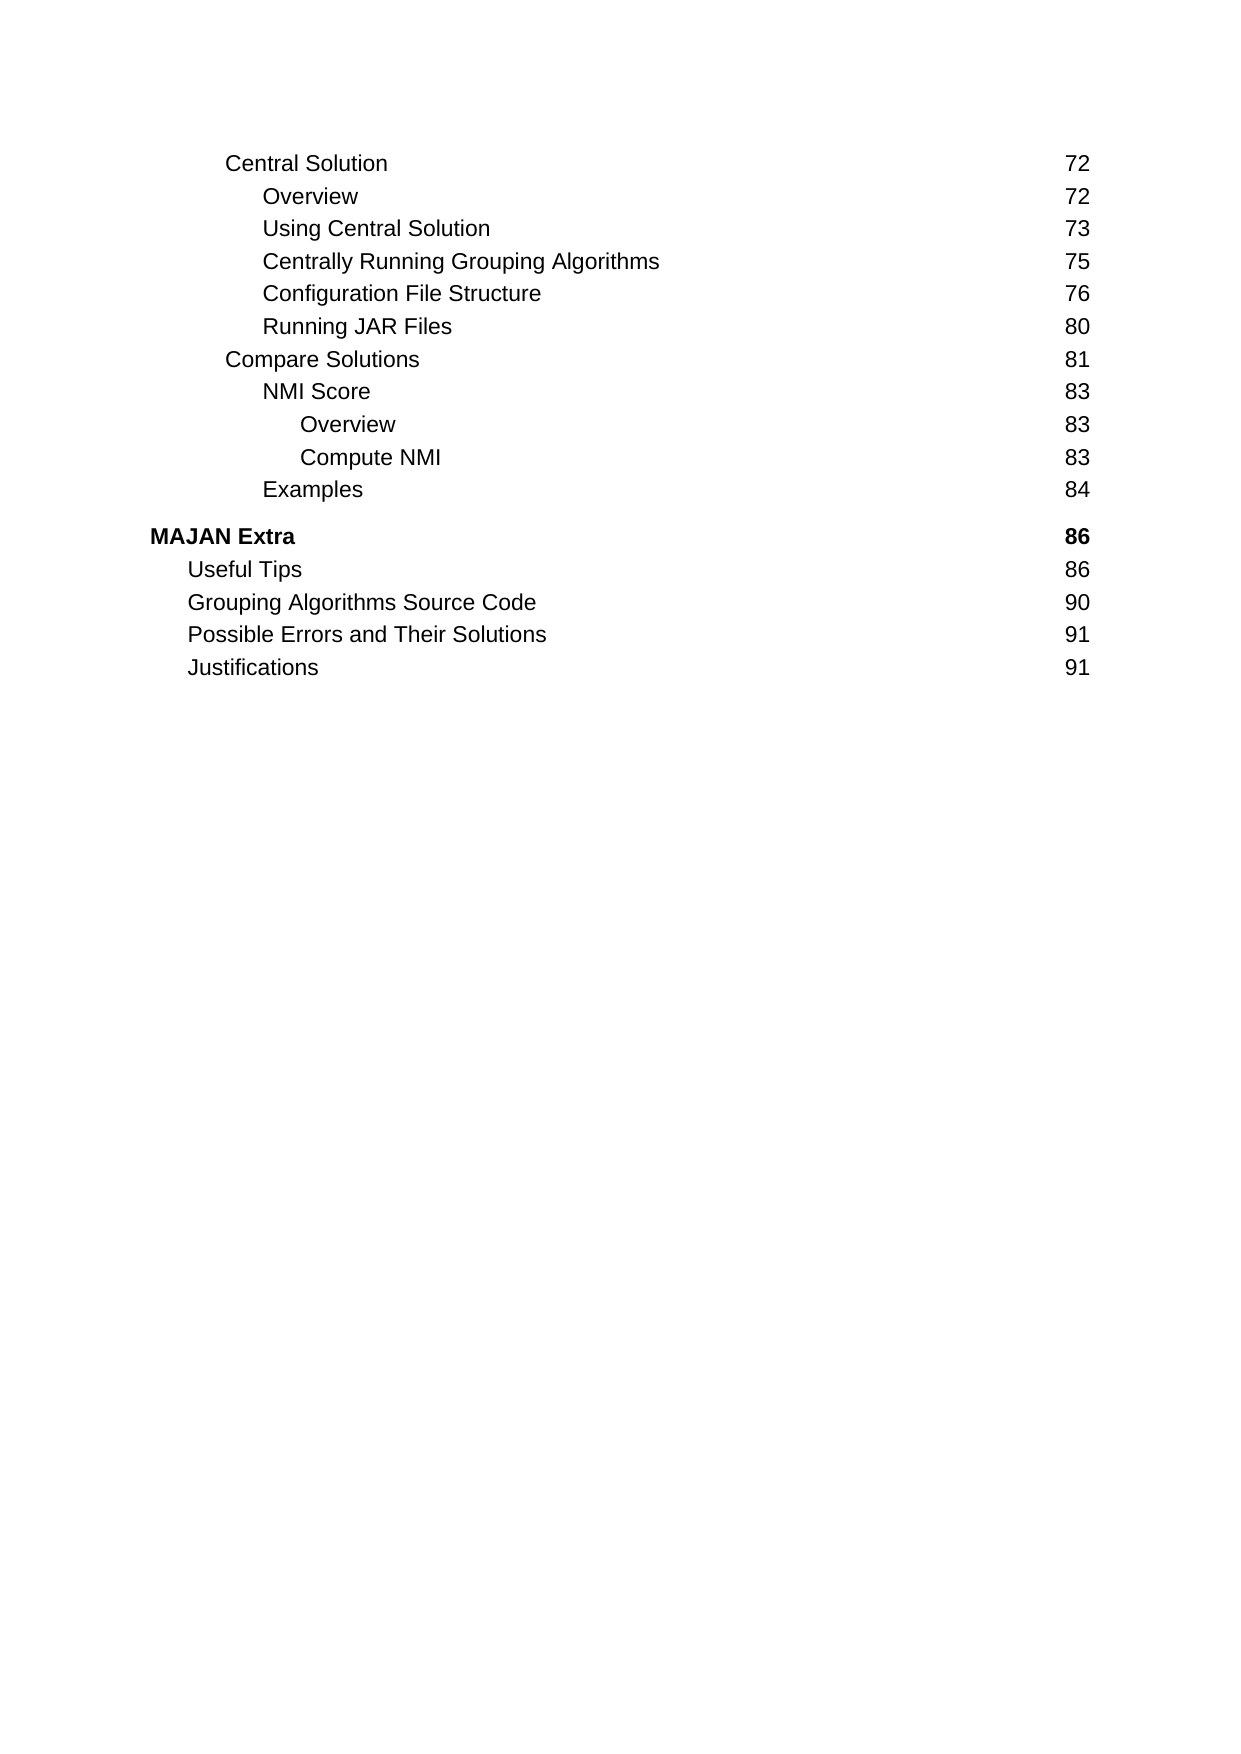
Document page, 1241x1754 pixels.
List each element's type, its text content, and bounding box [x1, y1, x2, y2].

text Useful Tips 86 [187, 556, 1090, 582]
text ​Possible Errors and Their Solutions 91 [187, 621, 1090, 647]
text Centrally Running Grouping Algorithms 75 [262, 248, 1090, 274]
text Overview 72 [262, 183, 1090, 209]
text Running JAR Files 80 [262, 313, 1090, 339]
text Compute NMI 83 [300, 443, 1090, 470]
text Using Central Solution 73 [262, 215, 1090, 242]
text Overview 83 [300, 411, 1090, 437]
text Grouping Algorithms Source Code 90 [187, 588, 1090, 615]
text Configuration File Structure 76 [262, 280, 1090, 307]
text Examples 84 [262, 476, 1090, 502]
text NMI Score 83 [262, 378, 1090, 404]
text Justifications 91 [187, 654, 1090, 680]
text Central Solution 72 [225, 150, 1090, 176]
text Compare Solutions 81 [225, 346, 1090, 372]
text MAJAN Extra 86 [150, 523, 1090, 549]
